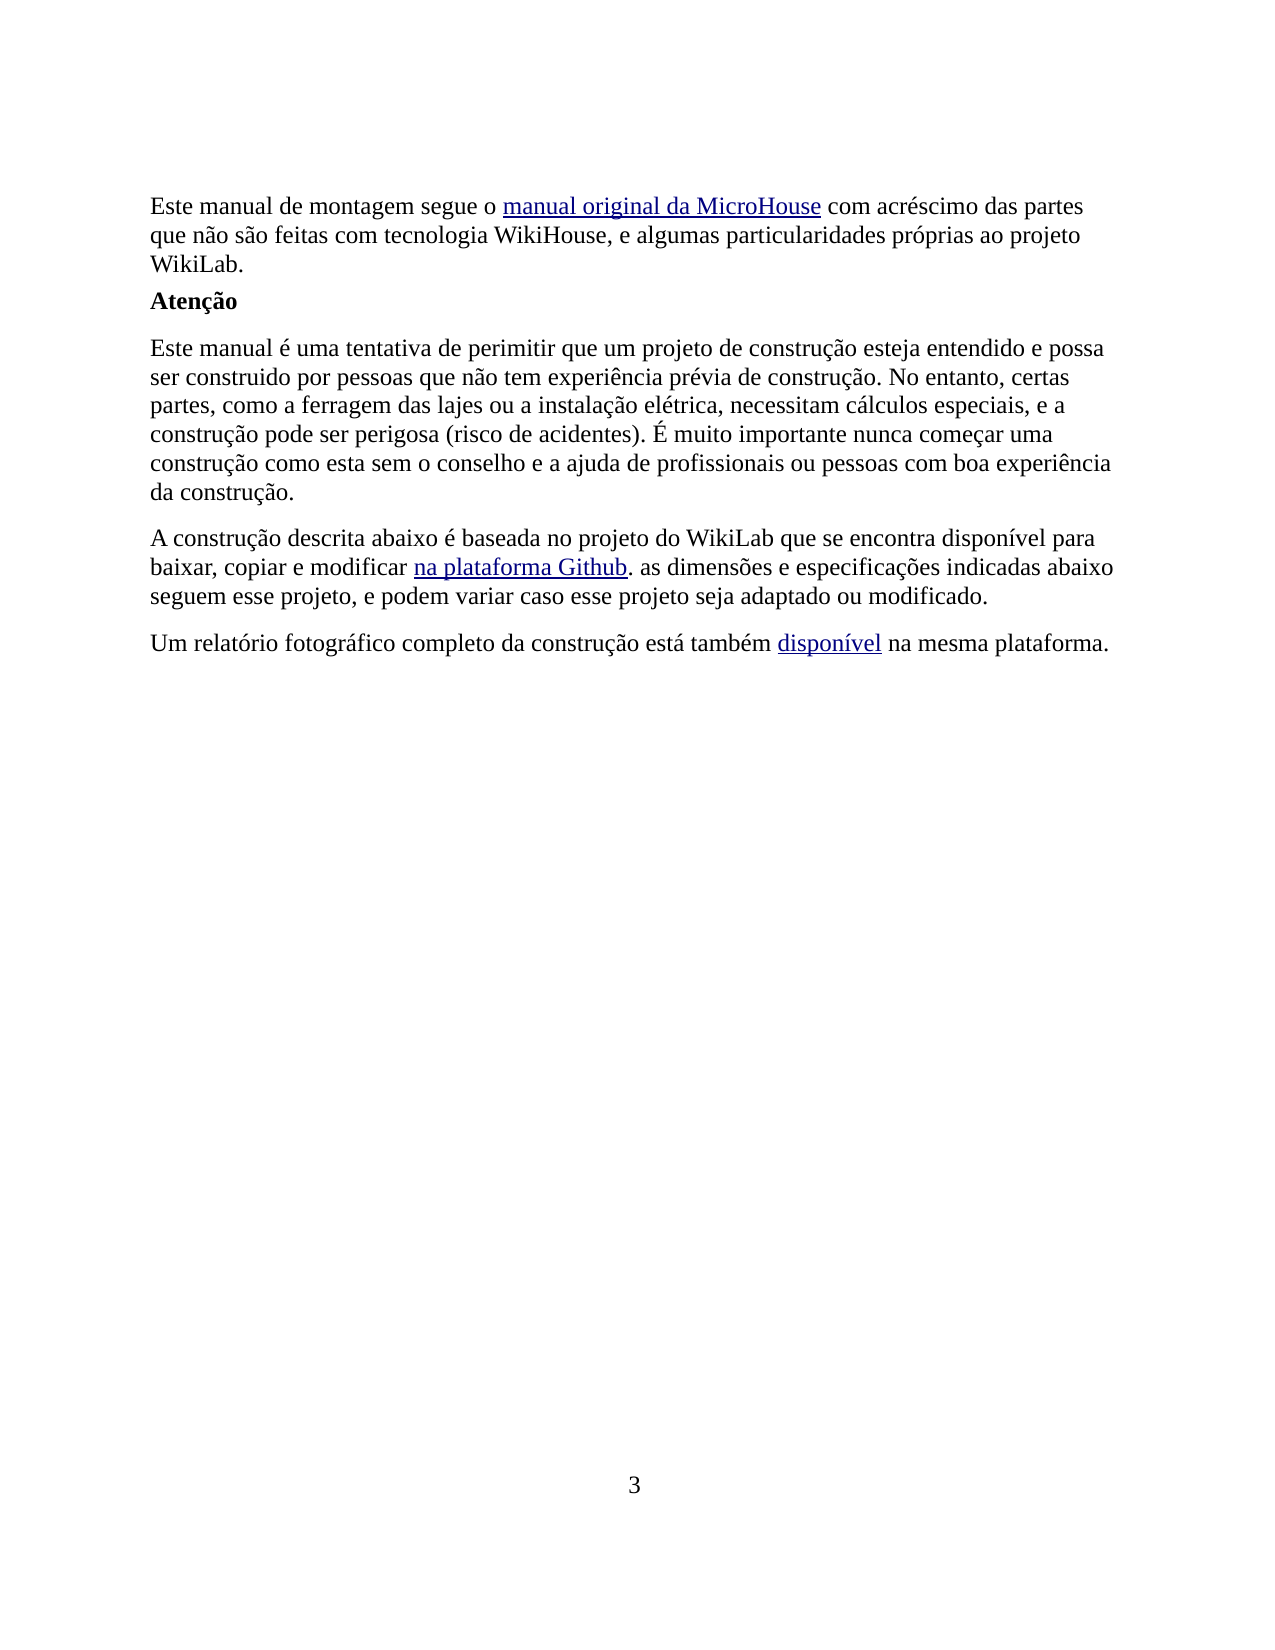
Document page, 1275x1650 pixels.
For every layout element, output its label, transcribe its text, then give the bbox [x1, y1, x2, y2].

text A construção descrita abaixo é baseada no projeto do WikiLab que se encontra disponível para baixar, copiar e modificar na plataforma Github. as dimensões e especificações indicadas abaixo seguem esse projeto, e podem variar caso esse projeto seja adaptado ou modificado. [150, 523, 1125, 610]
text Este manual é uma tentativa de perimitir que um projeto de construção esteja entendido e possa ser construido por pessoas que não tem experiência prévia de construção. No entanto, certas partes, como a ferragem das lajes ou a instalação elétrica, necessitam cálculos especiais, e a construção pode ser perigosa (risco de acidentes). É muito importante nunca começar uma construção como esta sem o conselho e a ajuda de profissionais ou pessoas com boa experiência da construção. [150, 333, 1125, 506]
text Este manual de montagem segue o manual original da MicroHouse com acréscimo das partes que não são feitas com tecnologia WikiHouse, e algumas particularidades próprias ao projeto WikiLab. [150, 191, 1125, 277]
text Atenção [150, 286, 1125, 315]
text Um relatório fotográfico completo da construção está também disponível na mesma plataforma. [150, 628, 1125, 656]
